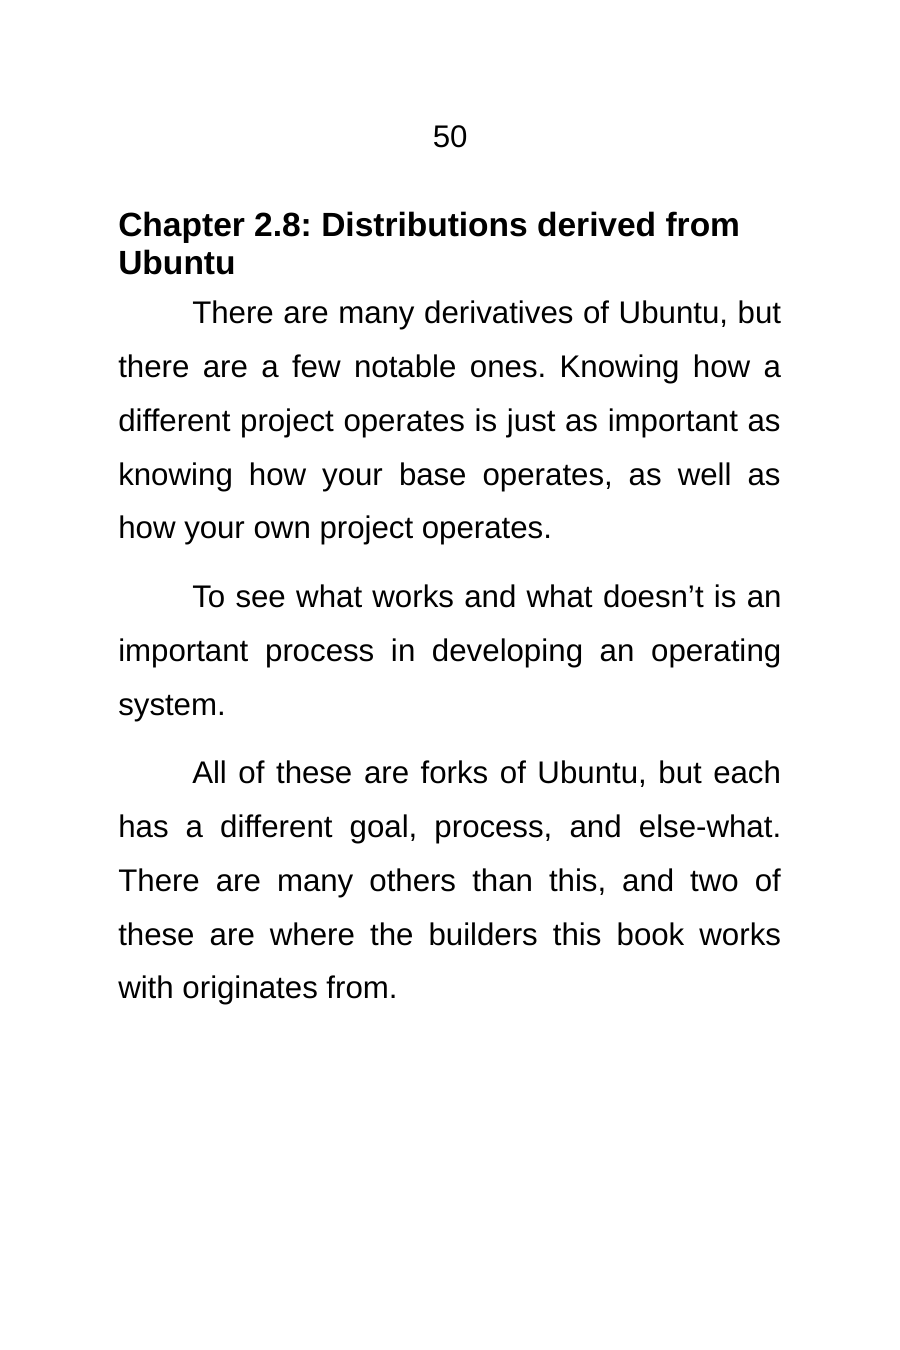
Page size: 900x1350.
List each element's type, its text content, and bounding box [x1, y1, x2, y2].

text There are many derivatives of Ubuntu, but there are a few notable ones. Knowing how a different project operates is just as important as knowing how your base operates, as well as how your own project operates. [118, 294, 782, 546]
subtitle Chapter 2.8: Distributions derived from Ubuntu [118, 204, 782, 282]
text To see what works and what doesn’t is an important process in developing an operating system. [118, 578, 782, 722]
text All of these are forks of Ubuntu, but each has a different goal, process, and else-what. There are many others than this, and two of these are where the builders this book works with originates from. [118, 754, 782, 1006]
